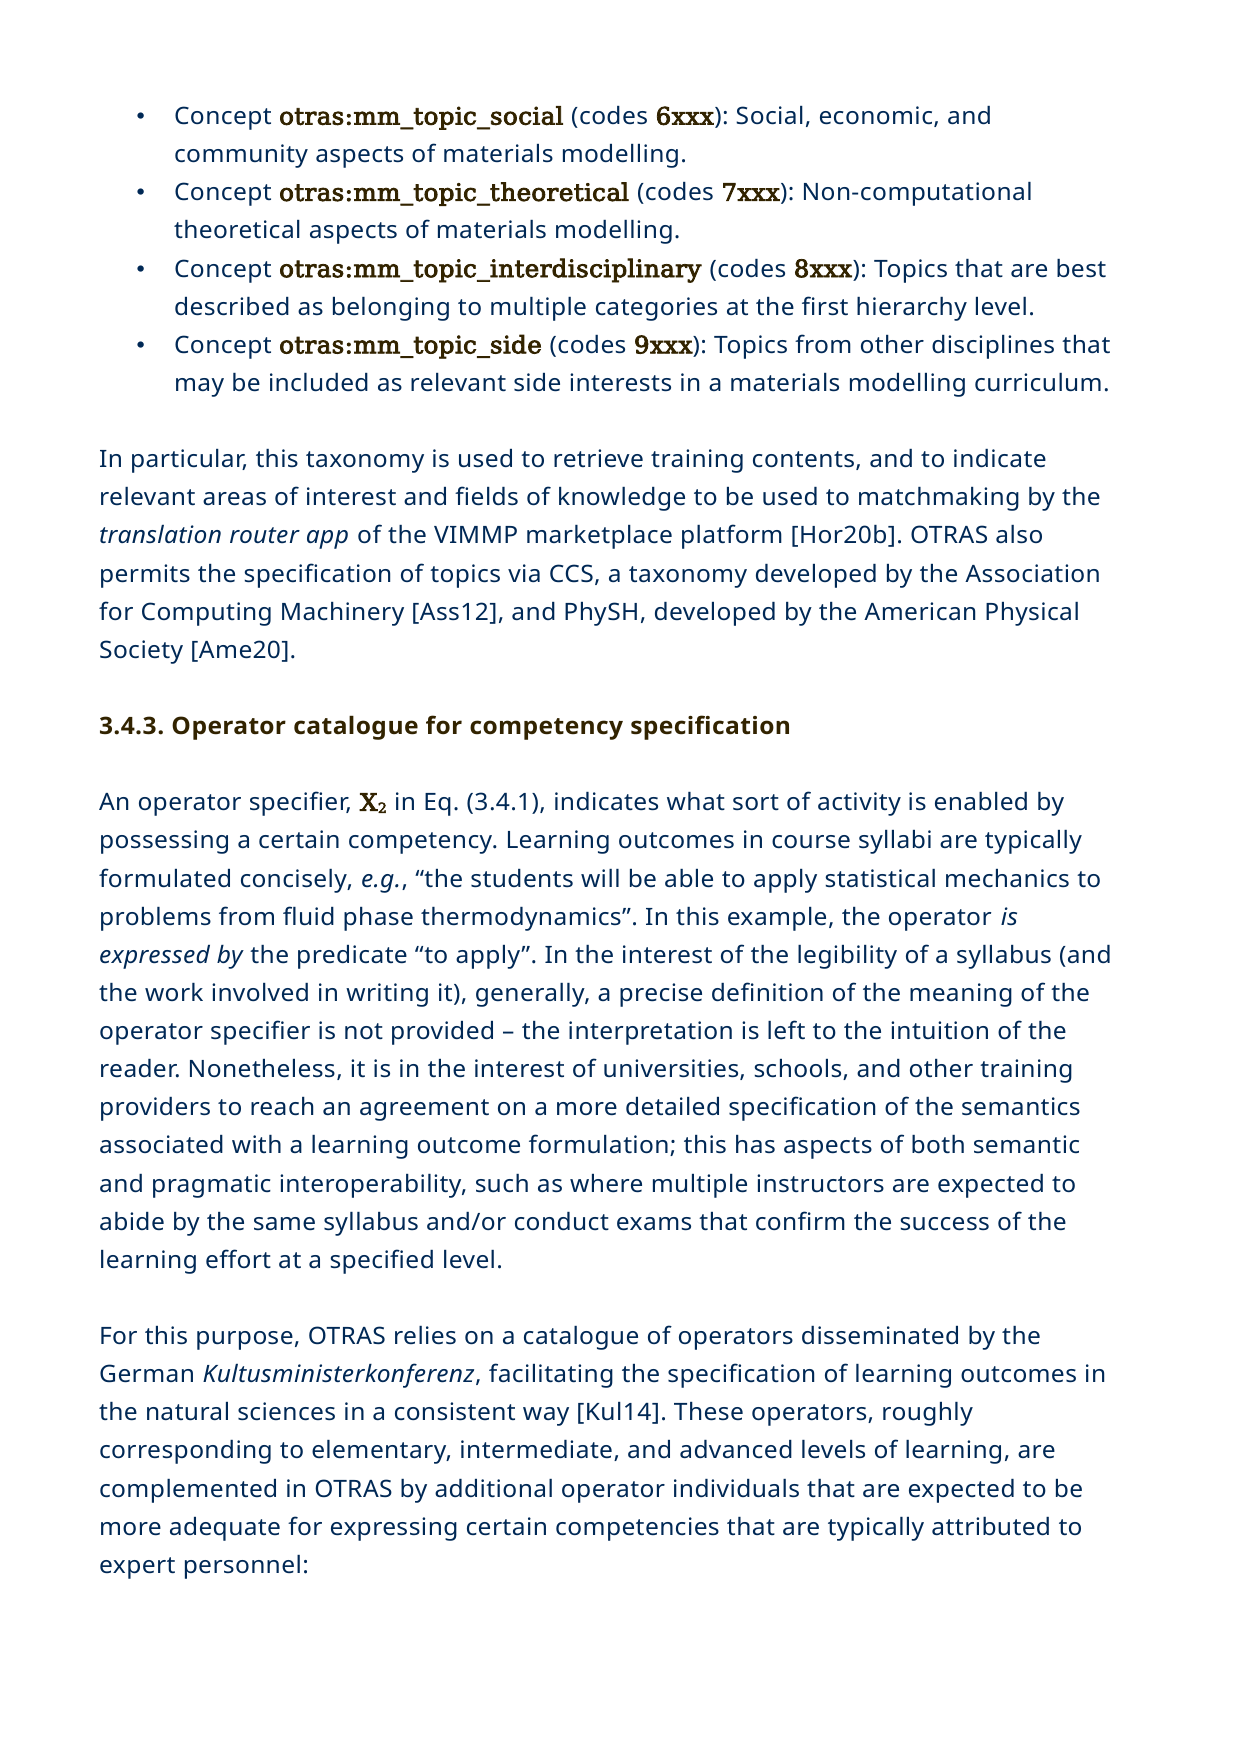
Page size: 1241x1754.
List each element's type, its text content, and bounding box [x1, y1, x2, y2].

text In particular, this taxonomy is used to retrieve training contents, and to indicate relevant areas of interest and fields of knowledge to be used to matchmaking by the translation router app of the VIMMP marketplace platform [Hor20b]. OTRAS also permits the specification of topics via CCS, a taxonomy developed by the Association for Computing Machinery [Ass12], and PhySH, developed by the American Physical Society [Ame20]. [99, 442, 1114, 665]
text For this purpose, OTRAS relies on a catalogue of operators disseminated by the German Kultusministerkonferenz, facilitating the specification of learning outcomes in the natural sciences in a consistent way [Kul14]. These operators, roughly corresponding to elementary, intermediate, and advanced levels of learning, are complemented in OTRAS by additional operator individuals that are expected to be more adequate for expressing certain competencies that are typically attributed to expert personnel: [99, 1319, 1114, 1580]
text 3.4.3. Operator catalogue for competency specification [99, 709, 1114, 742]
list Concept otras:mm_topic_theoretical (codes 7xxx): Non-computational theoretical aspects of materials modelling. [136, 175, 1114, 246]
text An operator specifier, X2 in Eq. (3.4.1), indicates what sort of activity is enabled by possessing a certain competency. Learning outcomes in course syllabi are typically formulated concisely, e.g., “the students will be able to apply statistical mechanics to problems from fluid phase thermodynamics”. In this example, the operator is expressed by the predicate “to apply”. In the interest of the legibility of a syllabus (and the work involved in writing it), generally, a precise definition of the meaning of the operator specifier is not provided – the interpretation is left to the intuition of the reader. Nonetheless, it is in the interest of universities, schools, and other training providers to reach an agreement on a more detailed specification of the semantics associated with a learning outcome formulation; this has aspects of both semantic and pragmatic interoperability, such as where multiple instructors are expected to abide by the same syllabus and/or conduct exams that confirm the success of the learning effort at a specified level. [99, 785, 1114, 1275]
list Concept otras:mm_topic_interdisciplinary (codes 8xxx): Topics that are best described as belonging to multiple categories at the first hierarchy level. [136, 251, 1114, 322]
list Concept otras:mm_topic_social (codes 6xxx): Social, economic, and community aspects of materials modelling. [136, 99, 1114, 170]
list Concept otras:mm_topic_side (codes 9xxx): Topics from other disciplines that may be included as relevant side interests in a materials modelling curriculum. [136, 328, 1114, 398]
